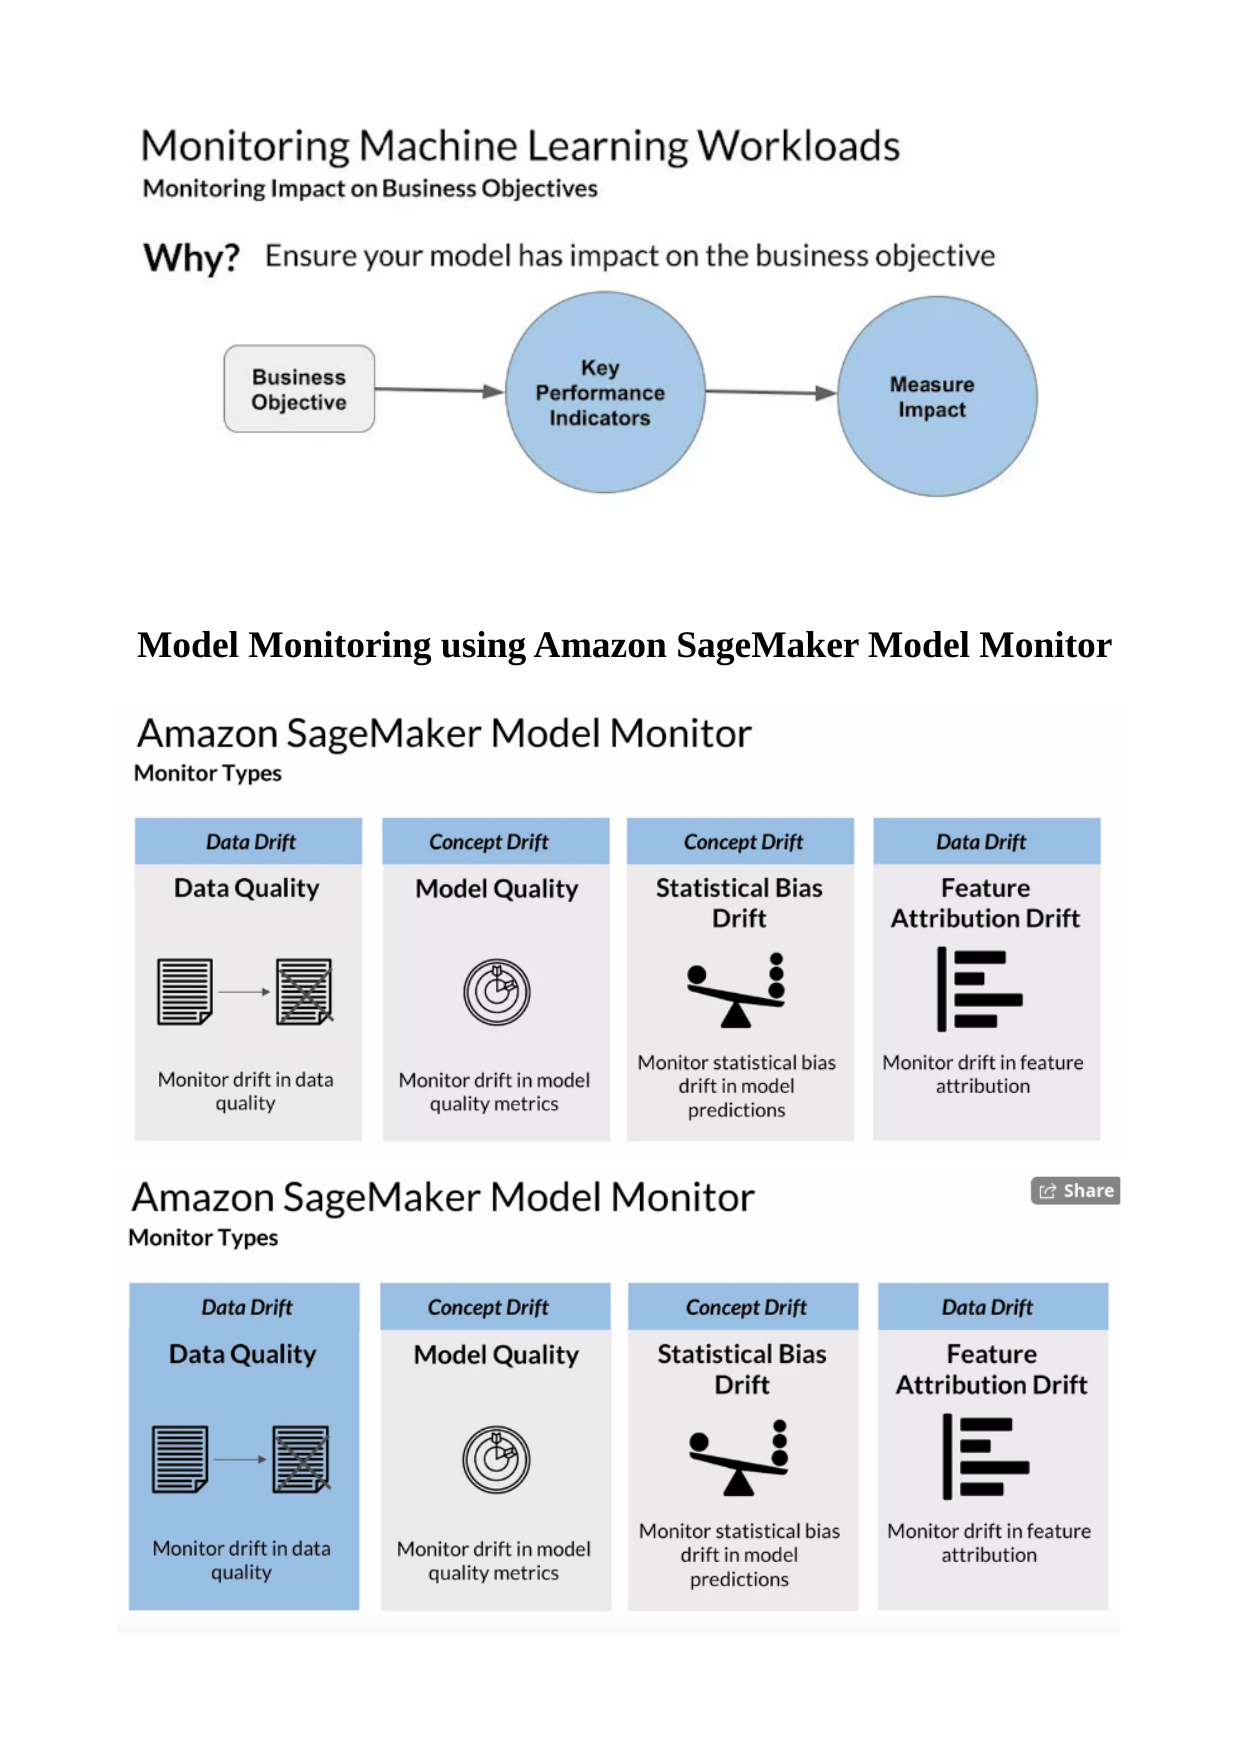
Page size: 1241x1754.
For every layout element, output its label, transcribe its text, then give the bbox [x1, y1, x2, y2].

picture [116, 1168, 1121, 1633]
picture [118, 707, 1123, 1158]
subtitle Model Monitoring using Amazon SageMaker Model Monitor [118, 623, 1122, 666]
picture [118, 118, 1123, 512]
